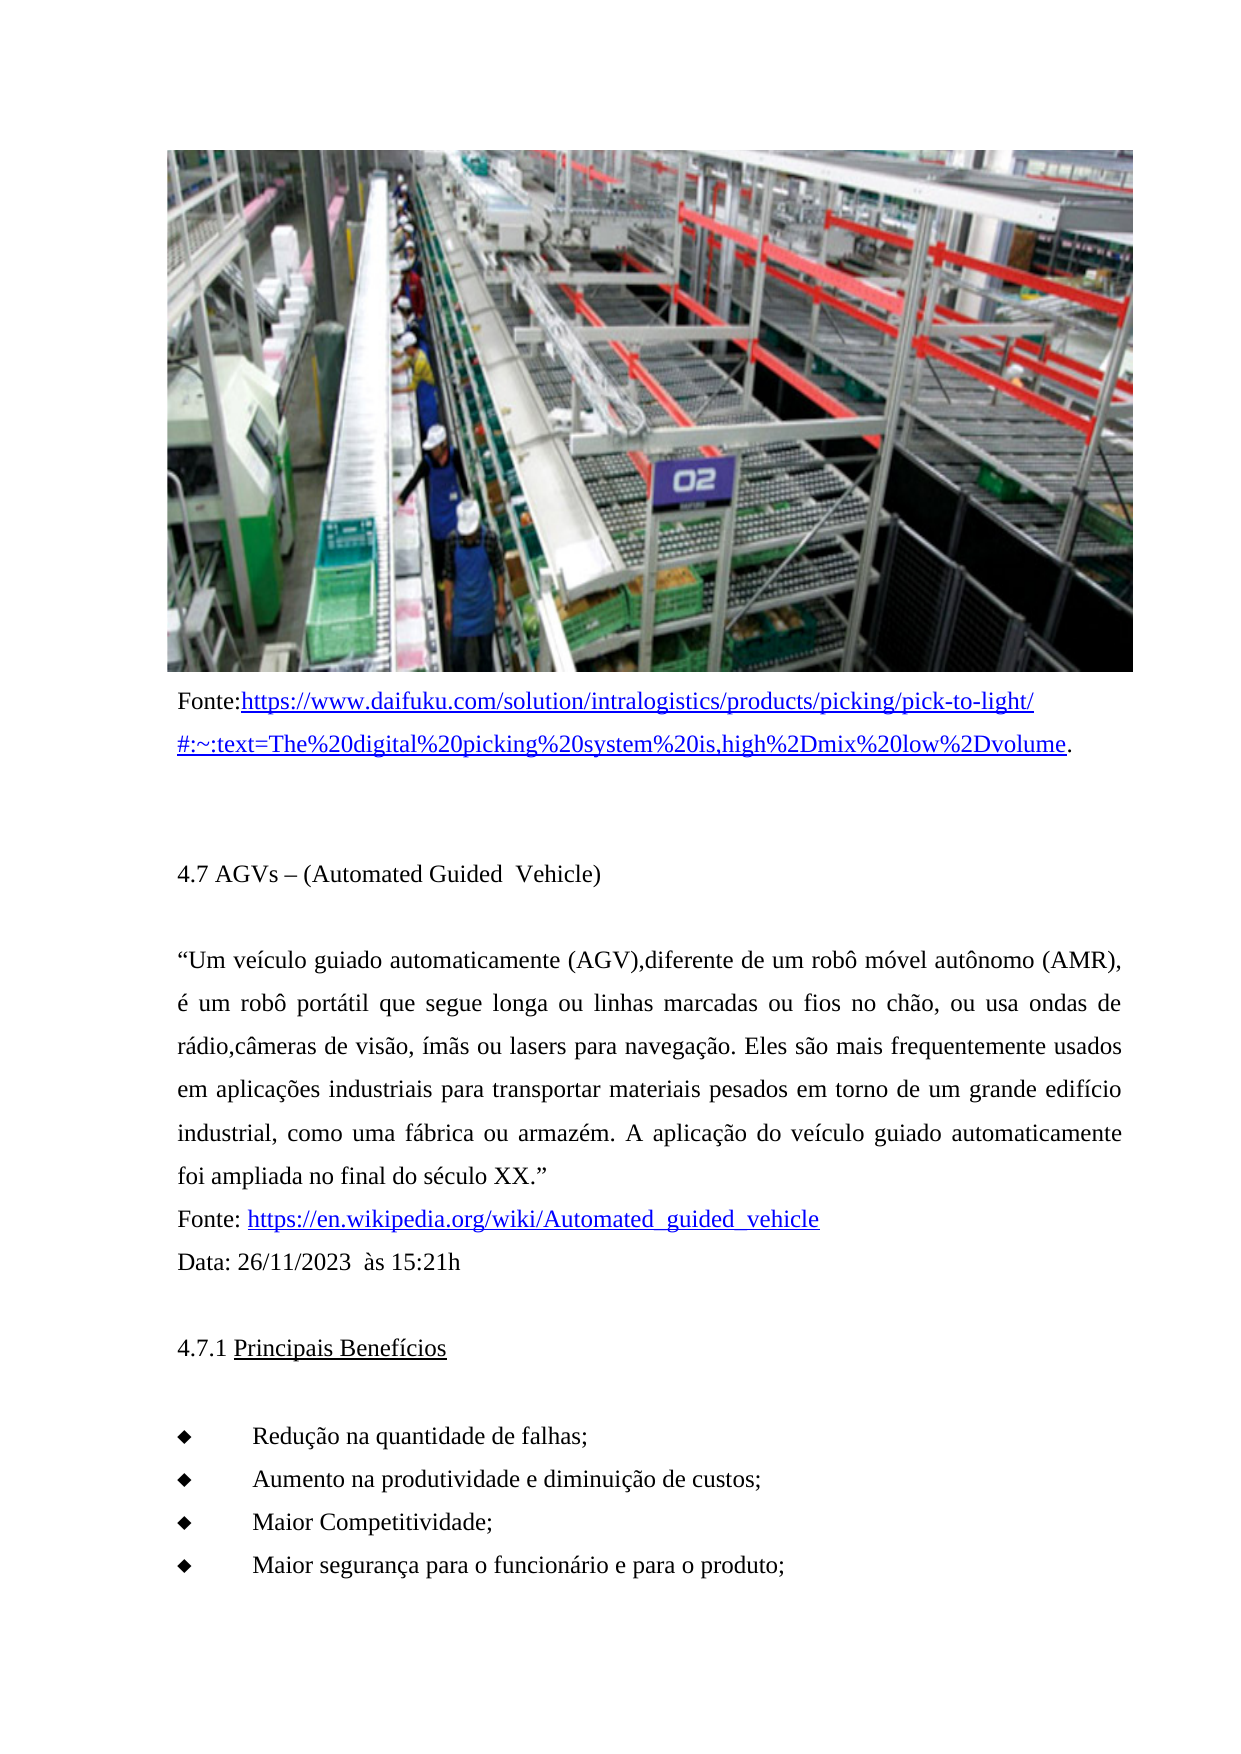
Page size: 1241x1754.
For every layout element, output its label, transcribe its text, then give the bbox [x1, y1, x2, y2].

text 4.7.1 Principais Benefícios [177, 1333, 1123, 1362]
list Maior segurança para o funcionário e para o produto; [177, 1551, 1123, 1579]
text Fonte: https://en.wikipedia.org/wiki/Automated_guided_vehicle [177, 1204, 1123, 1233]
text Data: 26/11/2023 às 15:21h [177, 1247, 1123, 1276]
picture [167, 150, 1133, 672]
list Maior Competitividade; [177, 1507, 1123, 1536]
text Fonte:https://www.daifuku.com/solution/intralogistics/products/picking/pick-to-light/#:~:text=The%20digital%20picking%20system%20is,high%2Dmix%20low%2Dvolume. [177, 672, 1123, 758]
text “Um veículo guiado automaticamente (AGV),diferente de um robô móvel autônomo (AMR), é um robô portátil que segue longa ou linhas marcadas ou fios no chão, ou usa ondas de rádio,câmeras de visão, ímãs ou lasers para navegação. Eles são mais frequentemente usados em aplicações industriais para transportar materiais pesados em torno de um grande edifício industrial, como uma fábrica ou armazém. A aplicação do veículo guiado automaticamente foi ampliada no final do século XX.” [177, 945, 1123, 1189]
text 4.7 AGVs – (Automated Guided Vehicle) [177, 859, 1123, 888]
list Aumento na produtividade e diminuição de custos; [177, 1464, 1123, 1493]
list Redução na quantidade de falhas; [177, 1421, 1123, 1450]
